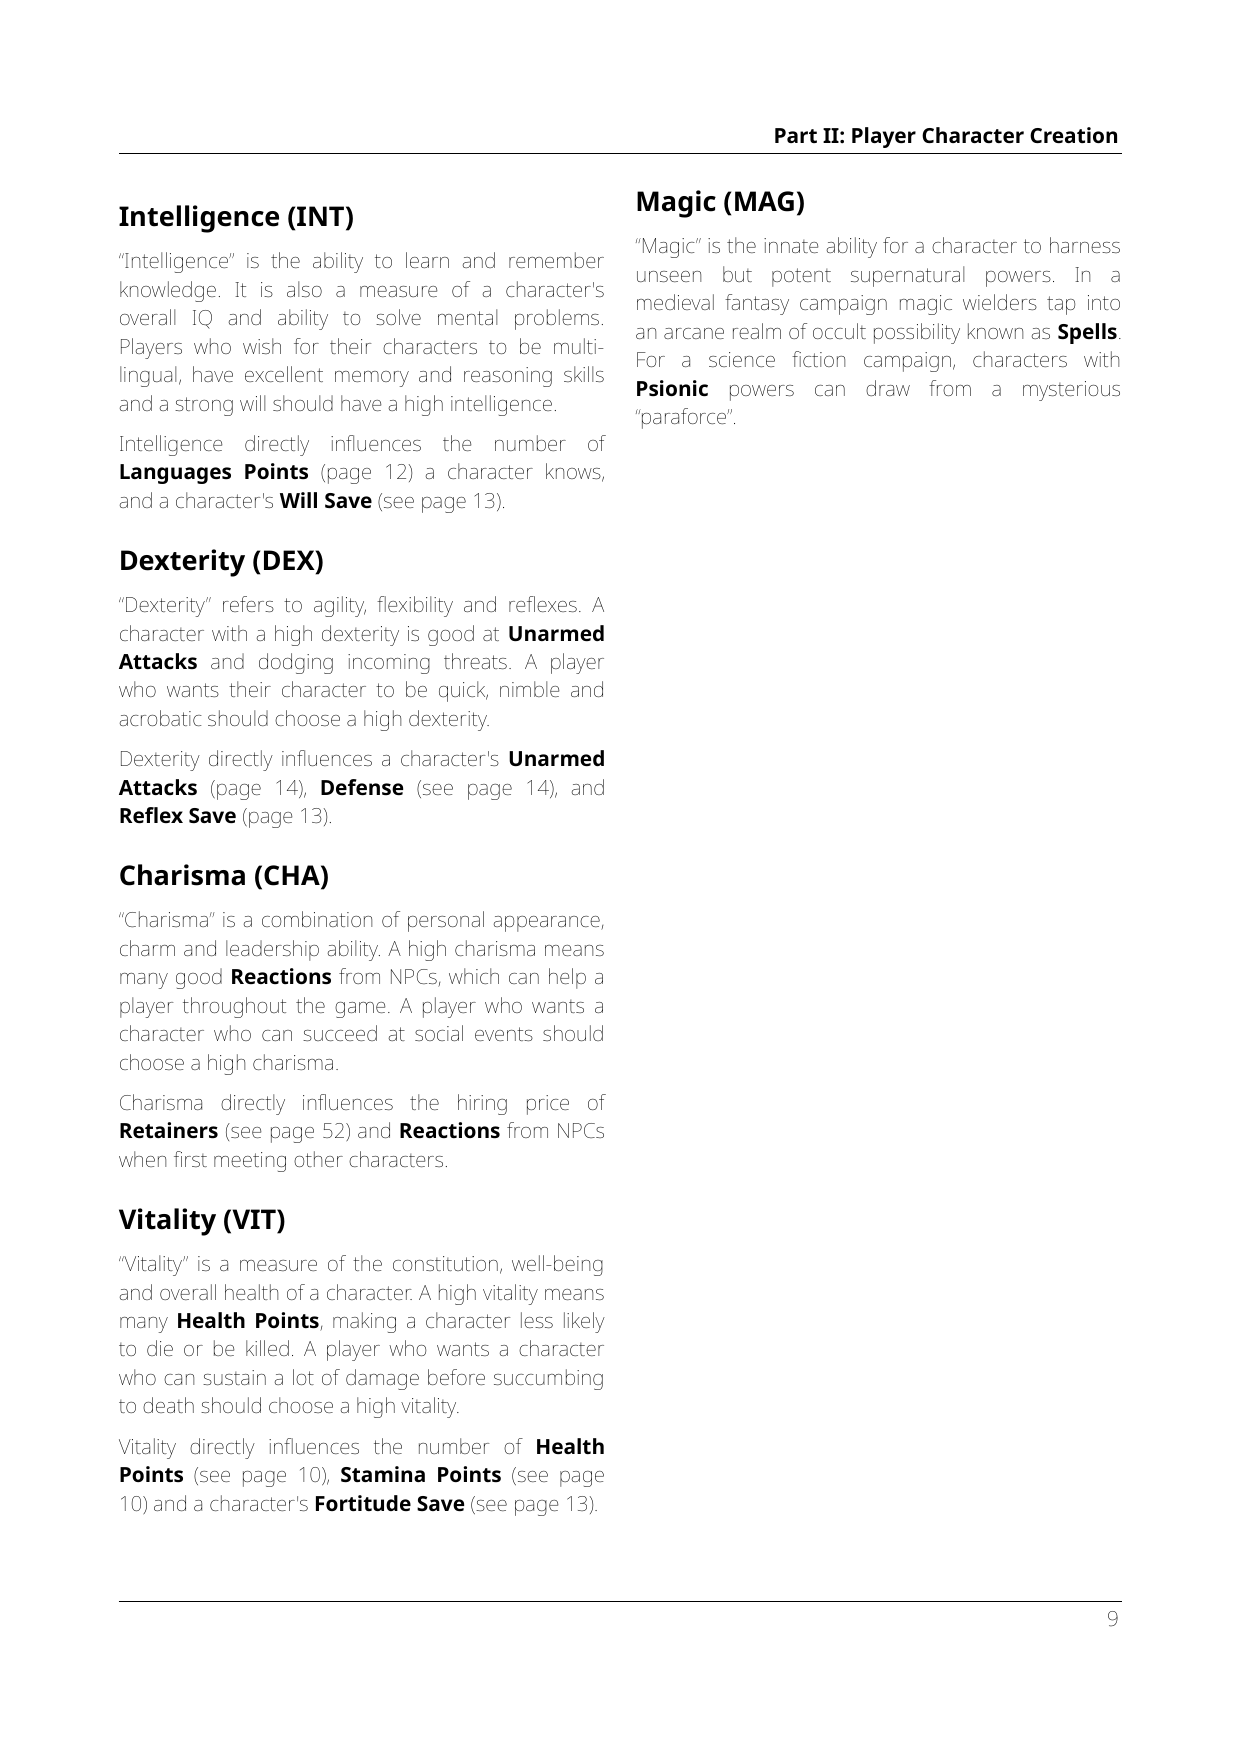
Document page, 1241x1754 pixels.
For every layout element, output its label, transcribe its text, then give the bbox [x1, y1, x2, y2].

text Charisma directly influences the hiring price of Retainers (see page 34) and Reactions from NPCs when first meeting other characters. [118, 1088, 605, 1173]
text Dexterity directly influences a character's Unarmed Attacks (page 10), Defense (see page 10), and Reflex Save (page 9). [118, 744, 605, 830]
text Dexterity (DEX) [118, 541, 605, 578]
text Vitality (VIT) [118, 1200, 605, 1237]
text “Magic” is the innate ability for a character to harness unseen but potent supernatural powers. In a medieval fantasy campaign magic wielders tap into an arcane realm of occult possibility known as Spells. For a science fiction campaign, characters with Psionic powers can draw from a mysterious “paraforce”. [635, 231, 1122, 431]
text Magic (MAG) [635, 183, 1122, 219]
text Vitality directly influences the number of Health Points (see page 7), Stamina Points (see page 7) and a character's Fortitude Save (see page 9). [118, 1432, 605, 1517]
text “Vitality” is a measure of the constitution, well-being and overall health of a character. A high vitality means many Health Points, making a character less likely to die or be killed. A player who wants a character who can sustain a lot of damage before succumbing to death should choose a high vitality. [118, 1249, 605, 1420]
text Charisma (CHA) [118, 857, 605, 893]
text “Dexterity” refers to agility, flexibility and reflexes. A character with a high dexterity is good at Unarmed Attacks and dodging incoming threats. A player who wants their character to be quick, nimble and acrobatic should choose a high dexterity. [118, 590, 605, 732]
text “Intelligence” is the ability to learn and remember knowledge. It is also a measure of a character's overall IQ and ability to solve mental problems. Players who wish for their characters to be multi-lingual, have excellent memory and reasoning skills and a strong will should have a high intelligence. [118, 246, 605, 417]
text “Charisma” is a combination of personal appearance, charm and leadership ability. A high charisma means many good Reactions from NPCs, which can help a player throughout the game. A player who wants a character who can succeed at social events should choose a high charisma. [118, 906, 605, 1076]
text Intelligence (INT) [118, 198, 605, 234]
text Intelligence directly influences the number of Languages Points (page 8) a character knows, and a character's Will Save (see page 9). [118, 429, 605, 514]
